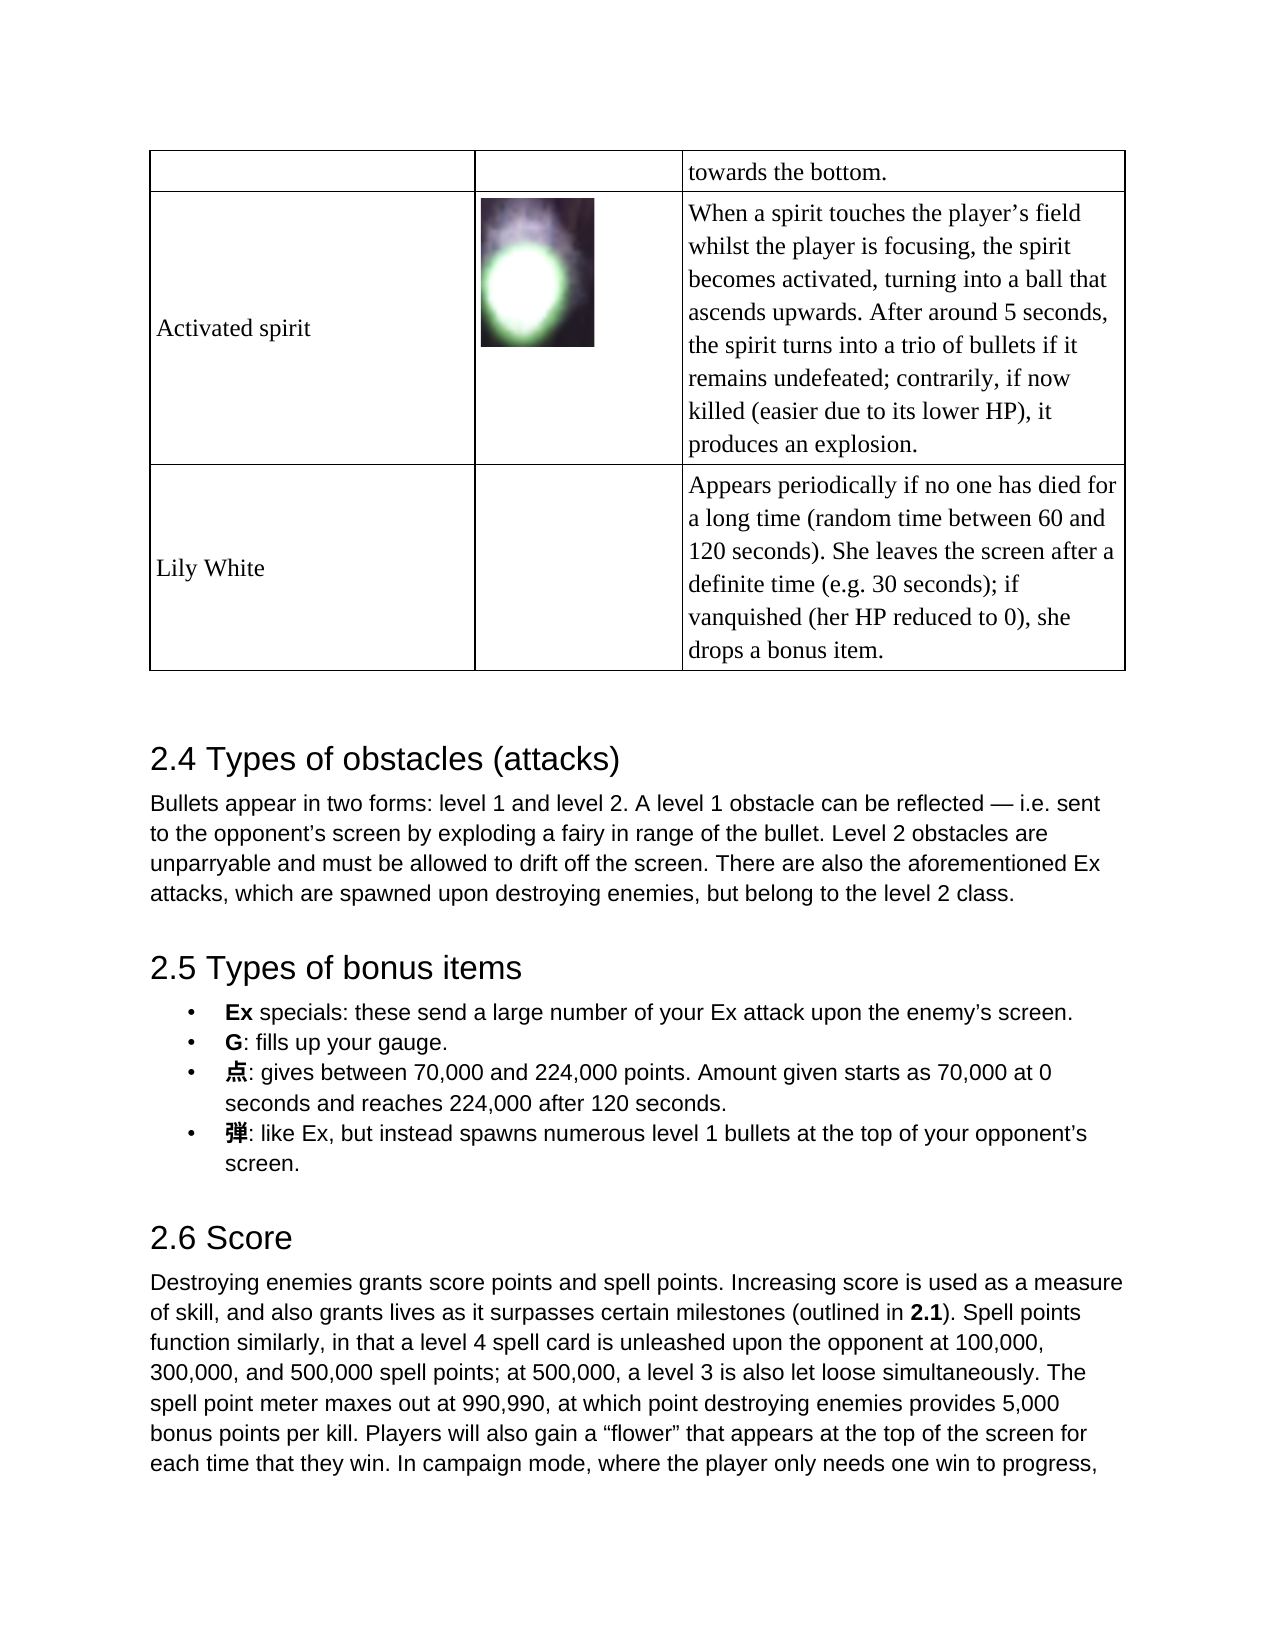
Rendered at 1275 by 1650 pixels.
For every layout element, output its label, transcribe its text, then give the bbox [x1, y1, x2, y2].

table_cell Lily White [151, 465, 474, 670]
subtitle 2.4 Types of obstacles (attacks) [150, 739, 1125, 777]
subtitle 2.6 Score [150, 1218, 1125, 1256]
table_cell [476, 151, 682, 191]
text Bullets appear in two forms: level 1 and level 2. A level 1 obstacle can be reflected — i.e. sent to the opponent’s screen by exploding a fairy in range of the bullet. Level 2 obstacles are unparryable and must be allowed to drift off the screen. There are also the aforementioned Ex attacks, which are spawned upon destroying enemies, but belong to the level 2 class. [150, 790, 1125, 907]
table_cell [476, 192, 682, 464]
table_cell towards the bottom. [683, 151, 1124, 191]
table_cell [151, 151, 474, 191]
text Destroying enemies grants score points and spell points. Increasing score is used as a measure of skill, and also grants lives as it surpasses certain milestones (outlined in 2.1). Spell points function similarly, in that a level 4 spell card is unleashed upon the opponent at 100,000, 300,000, and 500,000 spell points; at 500,000, a level 3 is also let loose simultaneously. The spell point meter maxes out at 990,990, at which point destroying enemies provides 5,000 bonus points per kill. Players will also gain a “flower” that appears at the top of the screen for each time that they win. In campaign mode, where the player only needs one win to progress, [150, 1269, 1125, 1476]
table_cell [476, 465, 682, 670]
table_cell Appears periodically if no one has died for a long time (random time between 60 and 120 seconds). She leaves the screen after a definite time (e.g. 30 seconds); if vanquished (her HP reduced to 0), she drops a bonus item. [683, 465, 1124, 670]
table_cell Activated spirit [151, 192, 474, 464]
picture [480, 198, 595, 347]
list Ex specials: these send a large number of your Ex attack upon the enemy’s screen. [187, 999, 1125, 1025]
table_cell When a spirit touches the player’s field whilst the player is focusing, the spirit becomes activated, turning into a ball that ascends upwards. After around 5 seconds, the spirit turns into a trio of bullets if it remains undefeated; contrarily, if now killed (easier due to its lower HP), it produces an explosion. [683, 192, 1124, 464]
subtitle 2.5 Types of bonus items [150, 948, 1125, 986]
list 点: gives between 70,000 and 224,000 points. Amount given starts as 70,000 at 0 seconds and reaches 224,000 after 120 seconds. [187, 1059, 1125, 1116]
list 弾: like Ex, but instead spawns numerous level 1 bullets at the top of your opponent’s screen. [187, 1120, 1125, 1176]
list G: fills up your gauge. [187, 1029, 1125, 1056]
